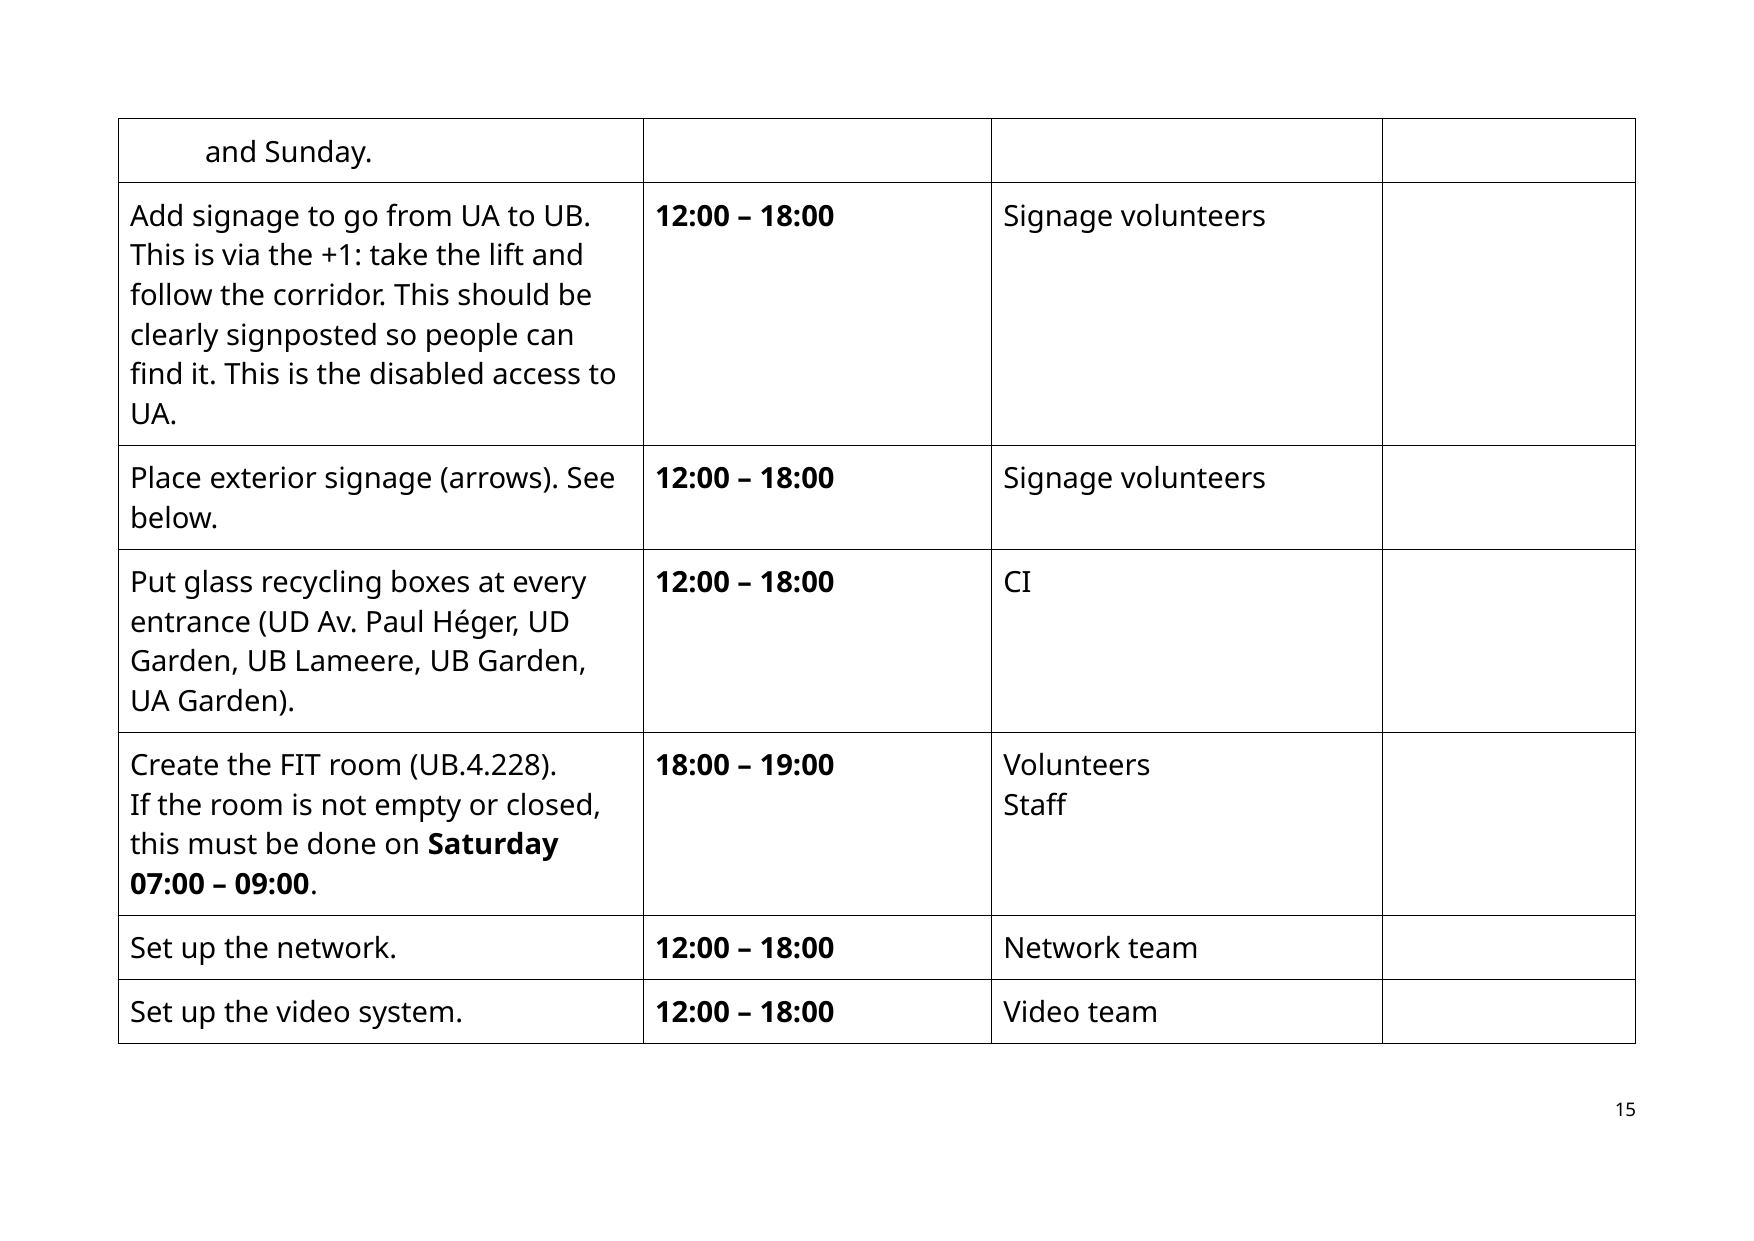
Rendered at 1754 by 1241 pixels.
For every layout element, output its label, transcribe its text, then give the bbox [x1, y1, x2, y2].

table_cell Place exterior signage (arrows). See below. [119, 446, 643, 548]
table_cell Set up the network. [119, 916, 643, 979]
table_cell Volunteers Staff [992, 733, 1382, 915]
table_cell 12:00 – 18:00 [644, 183, 991, 445]
table_cell [1383, 183, 1635, 445]
table_cell [1383, 446, 1635, 548]
table_cell 12:00 – 18:00 [644, 550, 991, 732]
table_cell Put glass recycling boxes at every entrance (UD Av. Paul Héger, UD Garden, UB Lameere, UB Garden, UA Garden). [119, 550, 643, 732]
table_cell [1383, 916, 1635, 979]
table_cell CI [992, 550, 1382, 732]
table_cell Signage volunteers [992, 183, 1382, 445]
table_cell [992, 119, 1382, 182]
table_cell 12:00 – 18:00 [644, 916, 991, 979]
table_cell Network team [992, 916, 1382, 979]
table_cell 12:00 – 18:00 [644, 980, 991, 1043]
table_cell Add signage to go from UA to UB. This is via the +1: take the lift and follow the corridor. This should be clearly signposted so people can find it. This is the disabled access to UA. [119, 183, 643, 445]
table_cell Video team [992, 980, 1382, 1043]
table_cell 12:00 – 18:00 [644, 446, 991, 548]
table_cell Set up the video system. [119, 980, 643, 1043]
table_cell Signage volunteers [992, 446, 1382, 548]
table_cell 18:00 – 19:00 [644, 733, 991, 915]
table_cell [1383, 550, 1635, 732]
table_cell and Sunday. [119, 119, 643, 182]
table_cell [1383, 980, 1635, 1043]
table_cell [644, 119, 991, 182]
table_cell Create the FIT room (UB.4.228). If the room is not empty or closed, this must be done on Saturday 07:00 – 09:00. [119, 733, 643, 915]
table_cell [1383, 733, 1635, 915]
table_cell [1383, 119, 1635, 182]
